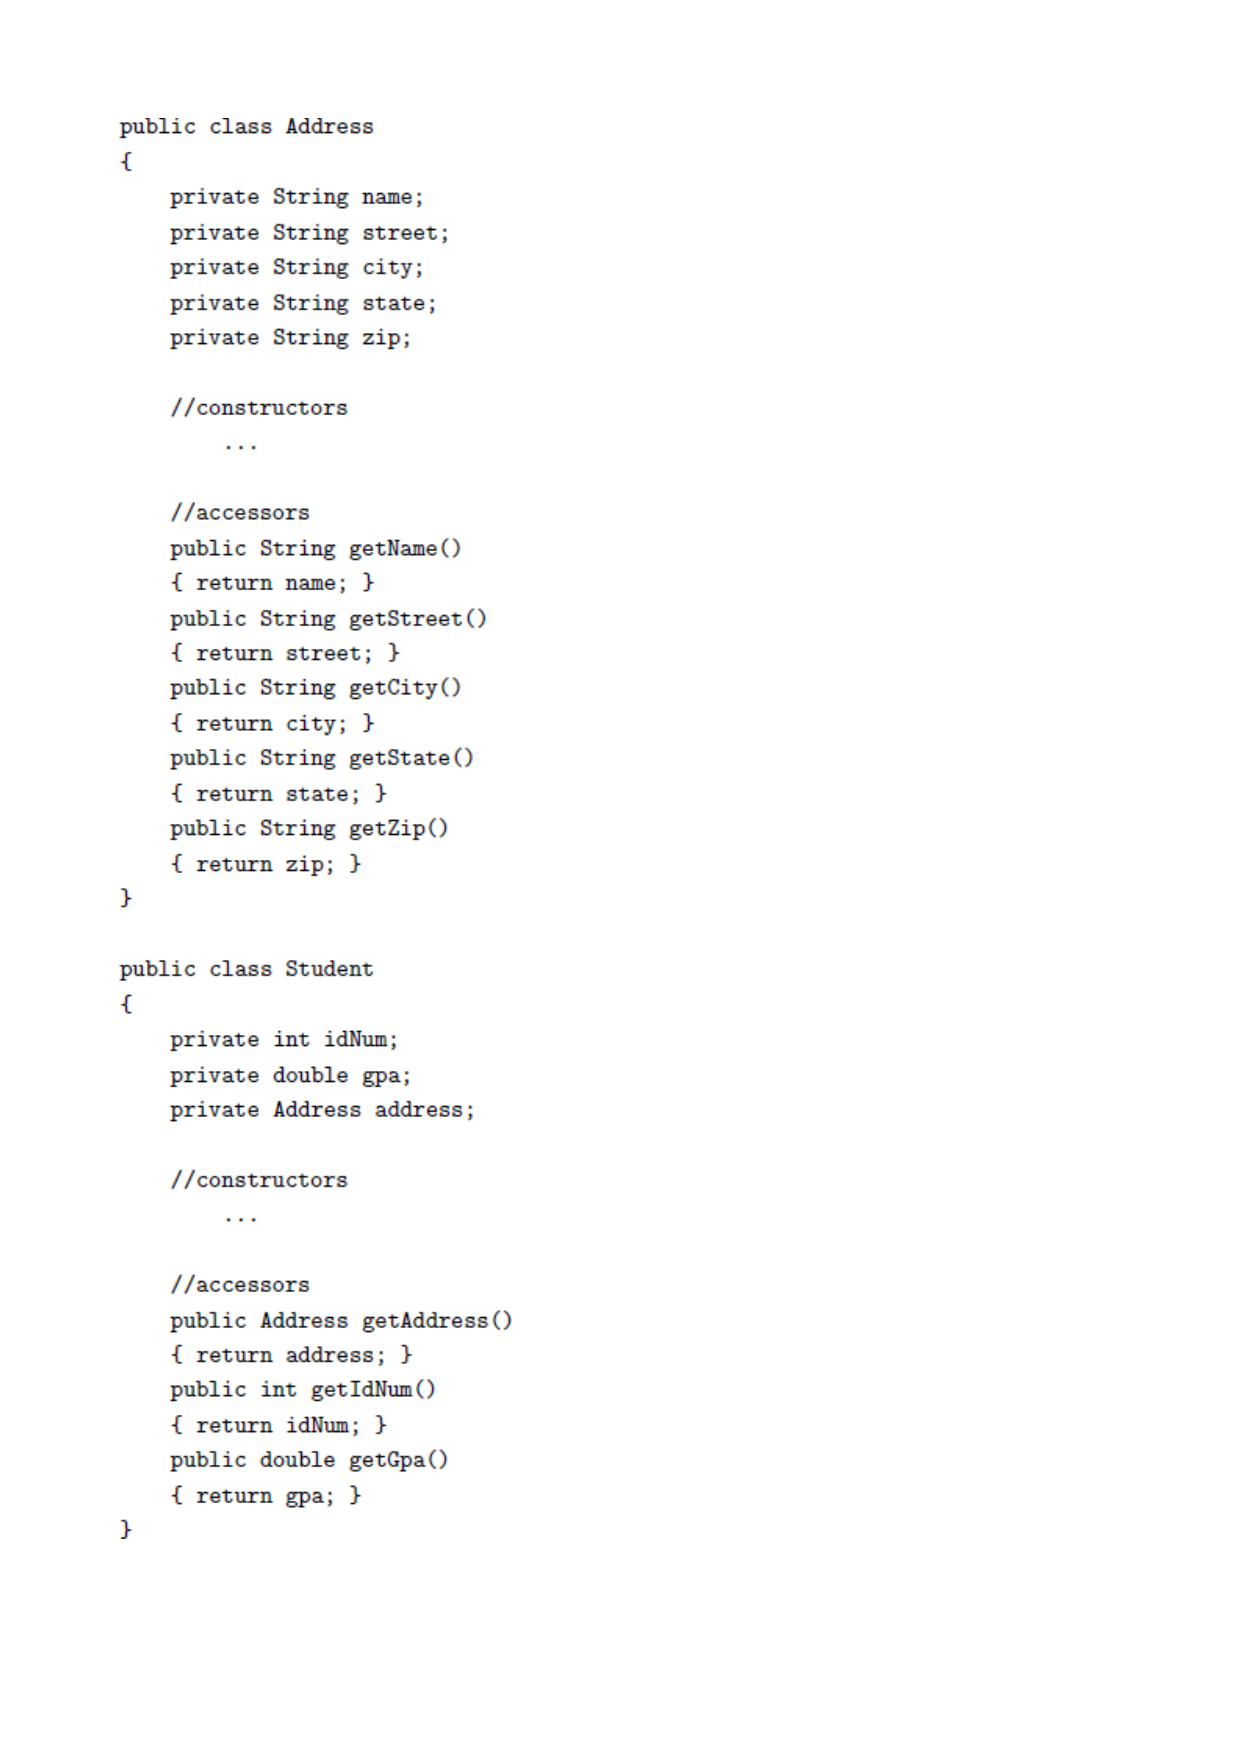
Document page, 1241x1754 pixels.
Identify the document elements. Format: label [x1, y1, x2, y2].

picture [118, 118, 512, 1539]
